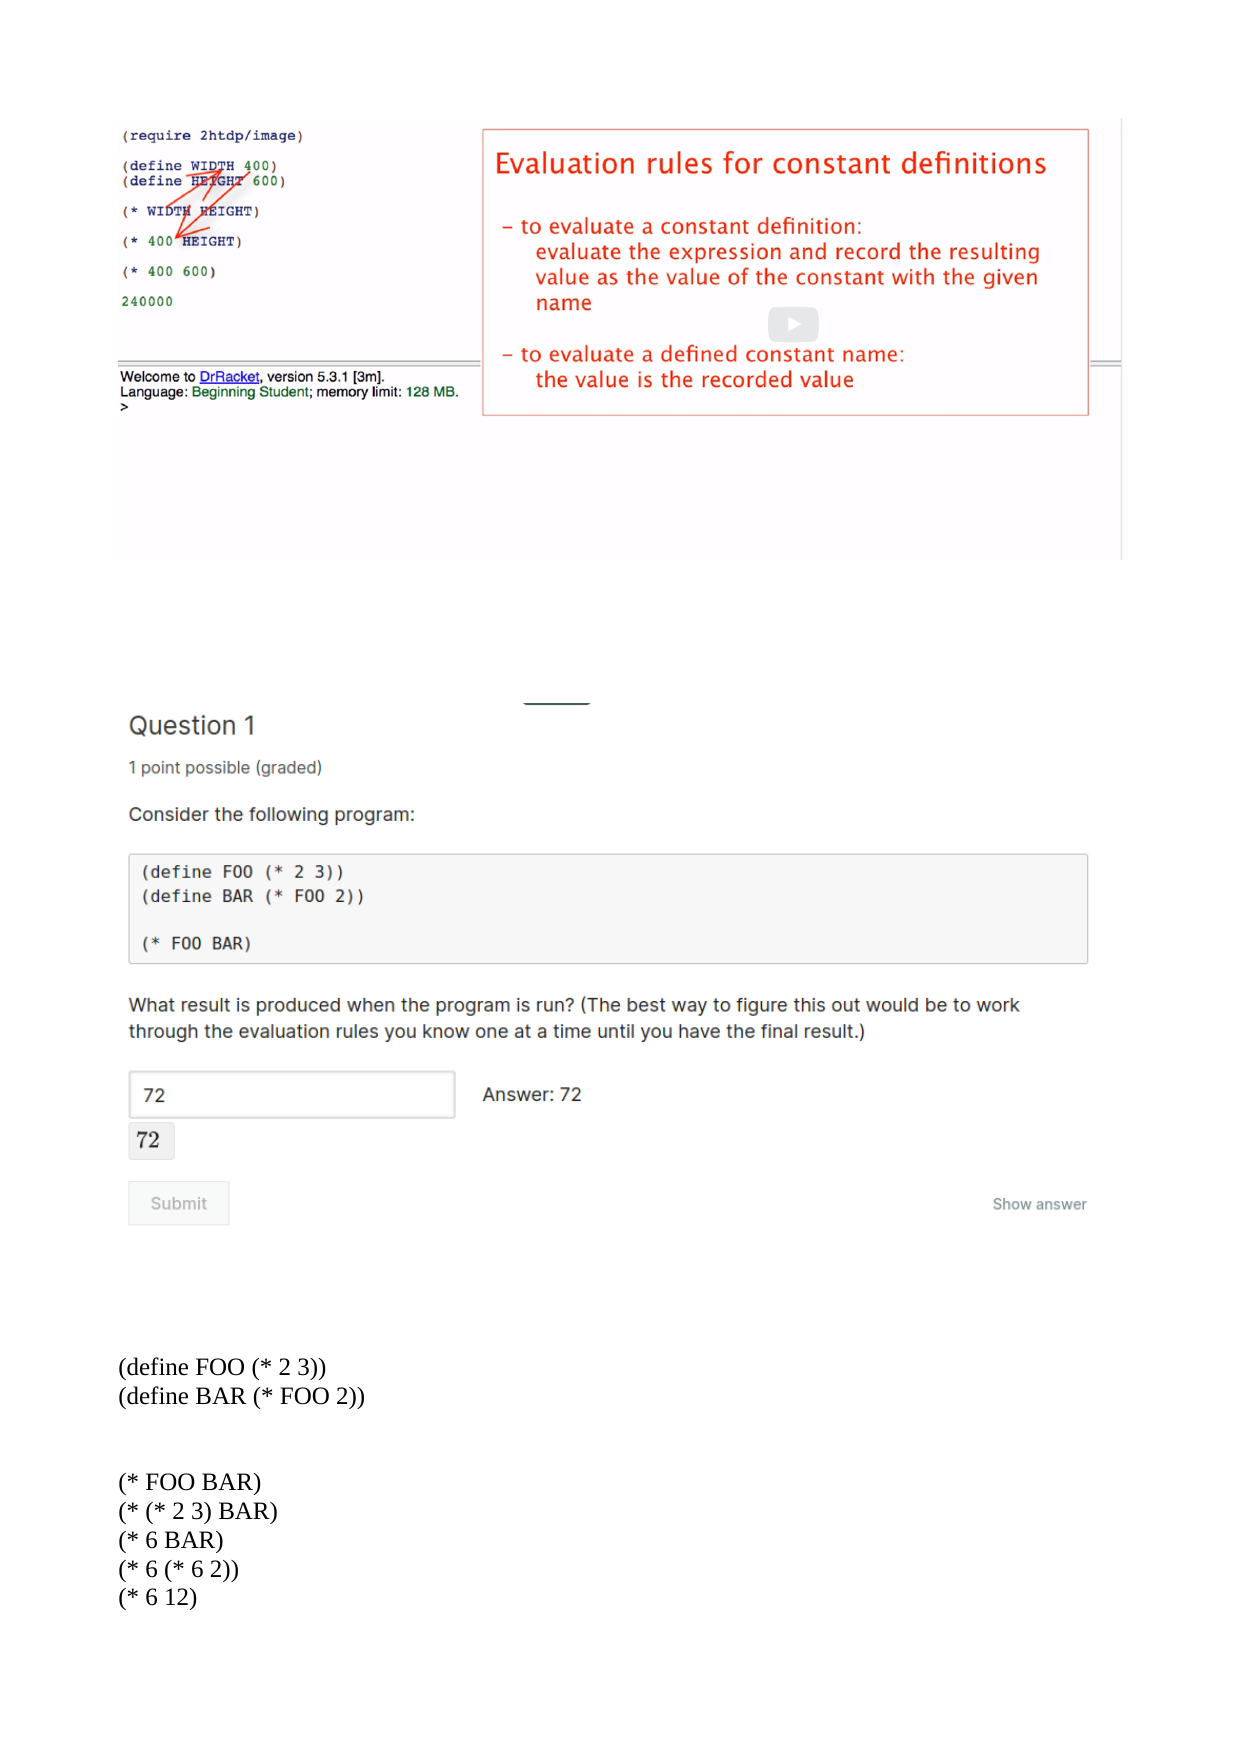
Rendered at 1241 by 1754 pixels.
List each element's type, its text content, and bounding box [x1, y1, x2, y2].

text (* 6 BAR) [118, 1525, 1122, 1554]
picture [118, 118, 1123, 560]
text (define BAR (* FOO 2)) [118, 1381, 1122, 1410]
picture [118, 703, 1123, 1238]
text (* 6 12) [118, 1582, 1122, 1611]
text (* 6 (* 6 2)) [118, 1554, 1122, 1582]
text (* FOO BAR) [118, 1467, 1122, 1496]
text (* (* 2 3) BAR) [118, 1496, 1122, 1525]
text (define FOO (* 2 3)) [118, 1352, 1122, 1381]
